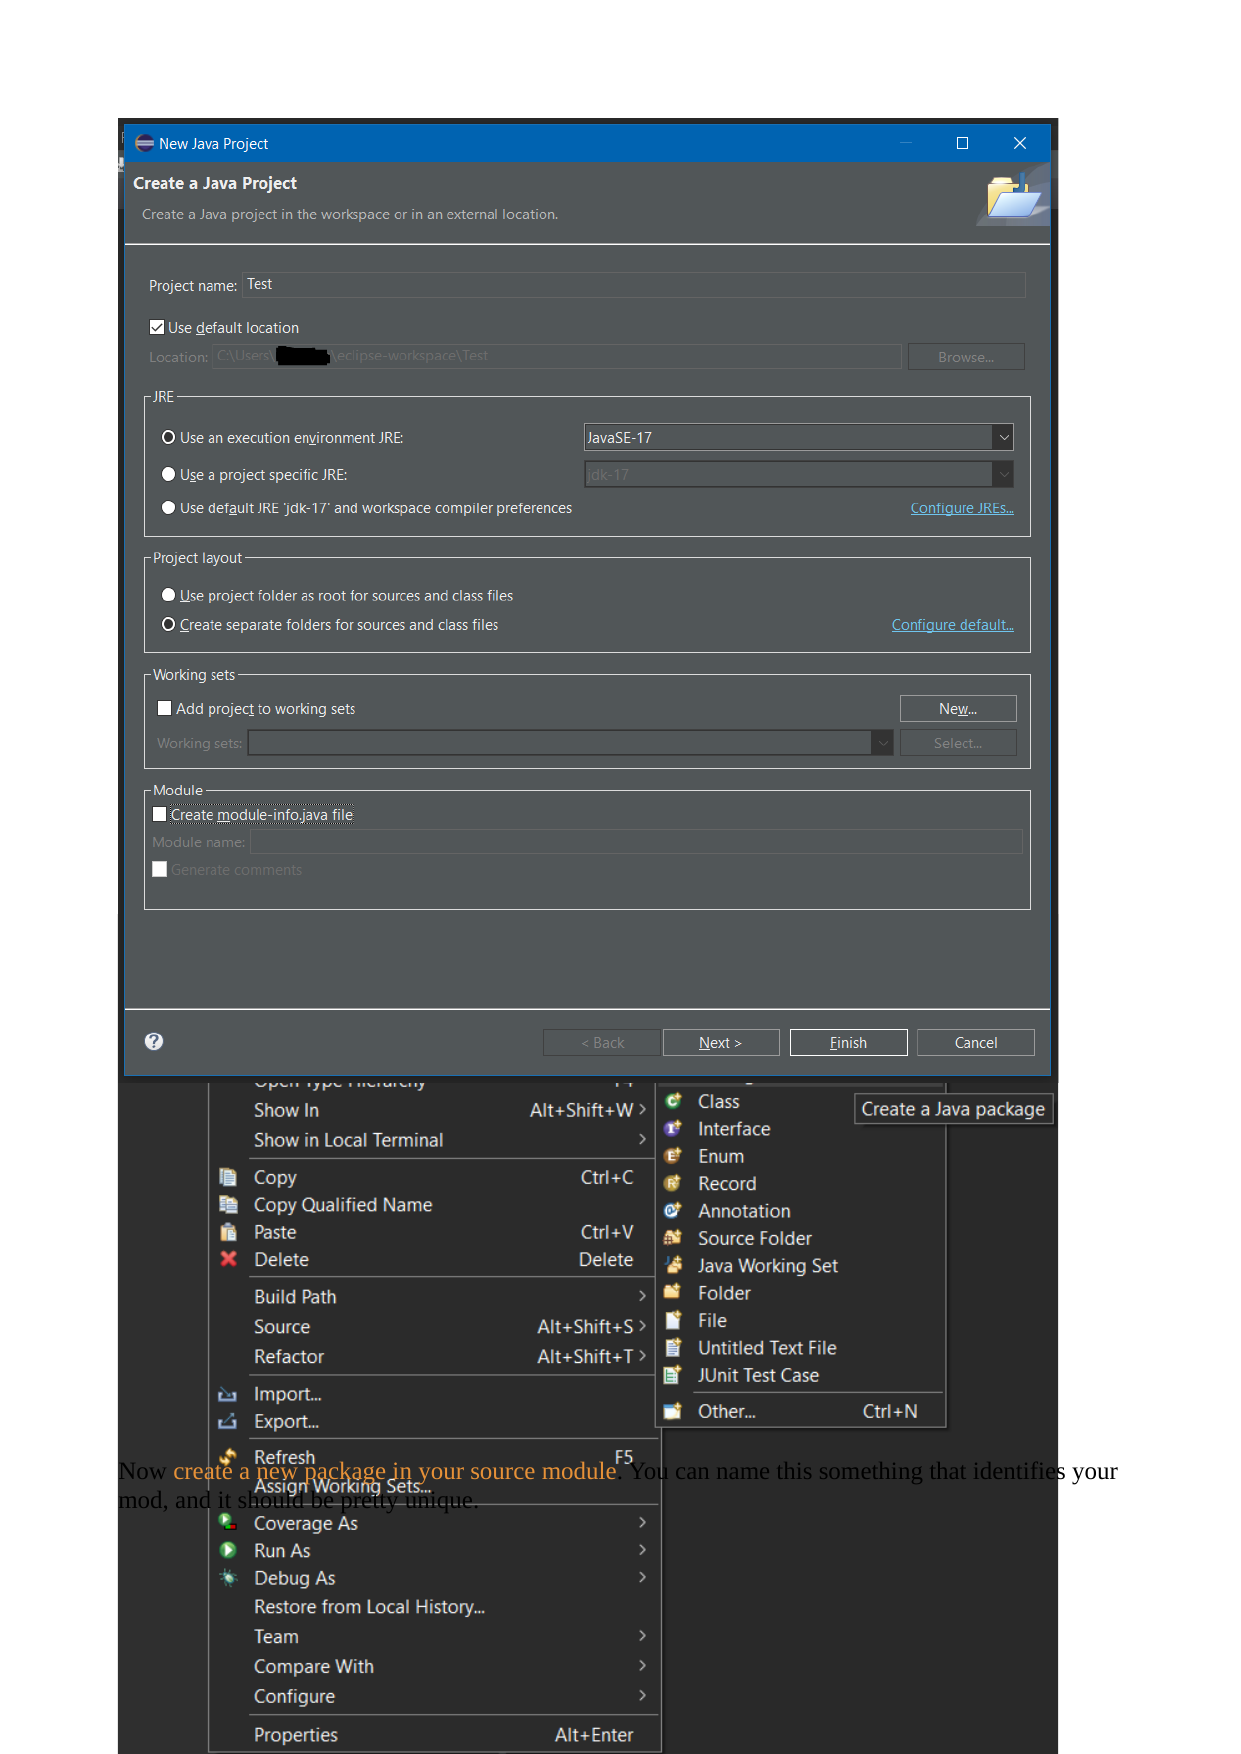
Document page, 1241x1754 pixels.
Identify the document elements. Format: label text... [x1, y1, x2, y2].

text Now create a new package in your source module. You can name this something that identifies your mod, and it should be pretty unique. [1059, 1456, 1122, 1514]
picture [117, 118, 1059, 1754]
